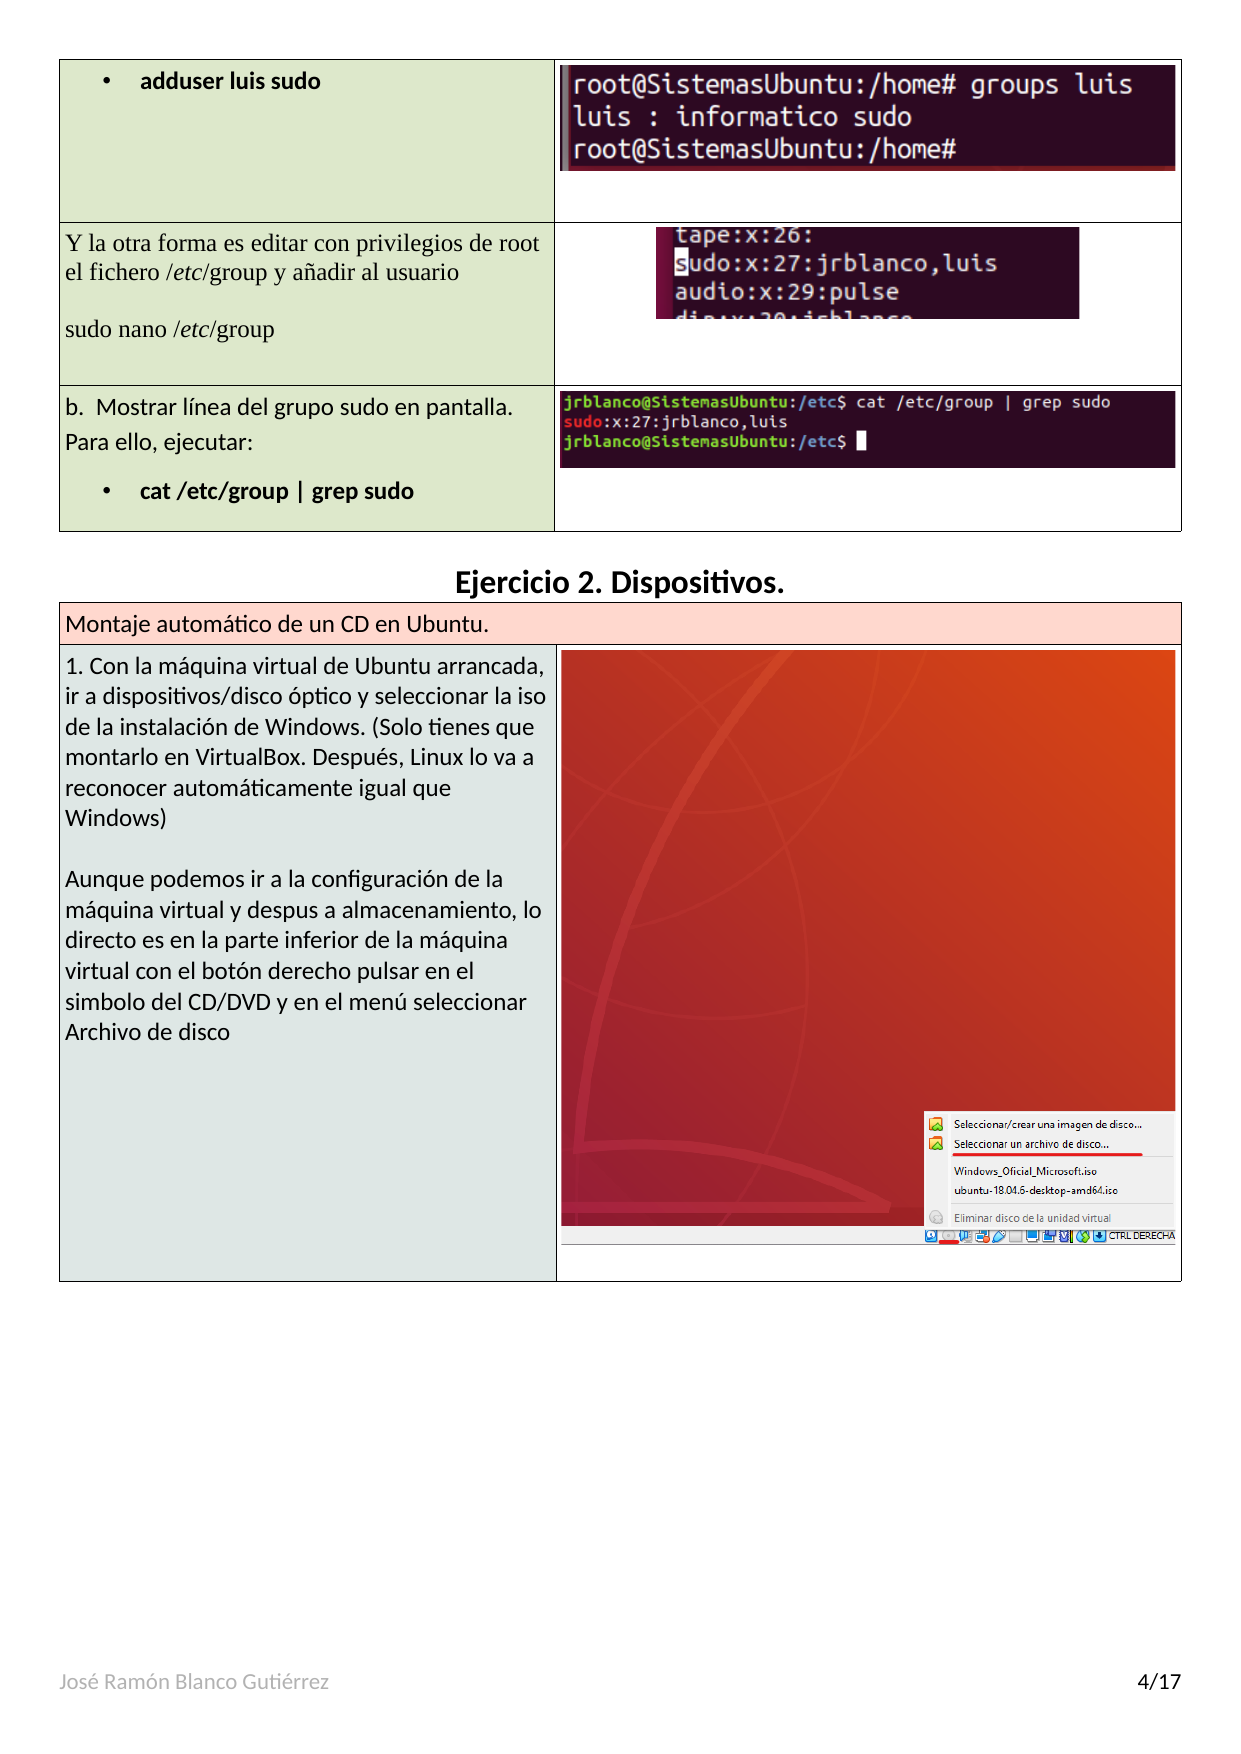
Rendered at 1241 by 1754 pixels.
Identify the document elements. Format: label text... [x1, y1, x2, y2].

table_cell [555, 386, 1181, 531]
table_cell ¿Cómo hacerlo? Se puede hacer de 2 formas, con comando y con fichero. Para añadir al usuario luis al grupo sudo ejecutamos el comando como root: adduser luis sudo [60, 60, 554, 222]
picture [561, 650, 1176, 1245]
table_cell [557, 645, 1181, 1281]
table_header Montaje automático de un CD en Ubuntu. [60, 603, 1181, 644]
text Ejercicio 2. Dispositivos. [59, 561, 1181, 602]
table_cell Y la otra forma es editar con privilegios de root el fichero /etc/group y añadir al usuario sudo nano /etc/group [60, 223, 554, 385]
table_cell b. Mostrar línea del grupo sudo en pantalla. Para ello, ejecutar: cat /etc/group | grep sudo [60, 386, 554, 531]
picture [656, 227, 1080, 319]
table_cell [555, 223, 1181, 385]
picture [560, 391, 1176, 468]
picture [560, 65, 1176, 171]
table_cell 1. Con la máquina virtual de Ubuntu arrancada, ir a dispositivos/disco óptico y seleccionar la iso de la instalación de Windows. (Solo tienes que montarlo en VirtualBox. Después, Linux lo va a reconocer automáticamente igual que Windows) Aunque podemos ir a la configuración de la máquina virtual y despus a almacenamiento, lo directo es en la parte inferior de la máquina virtual con el botón derecho pulsar en el simbolo del CD/DVD y en el menú seleccionar Archivo de disco [60, 645, 556, 1281]
table_cell [555, 60, 1181, 222]
